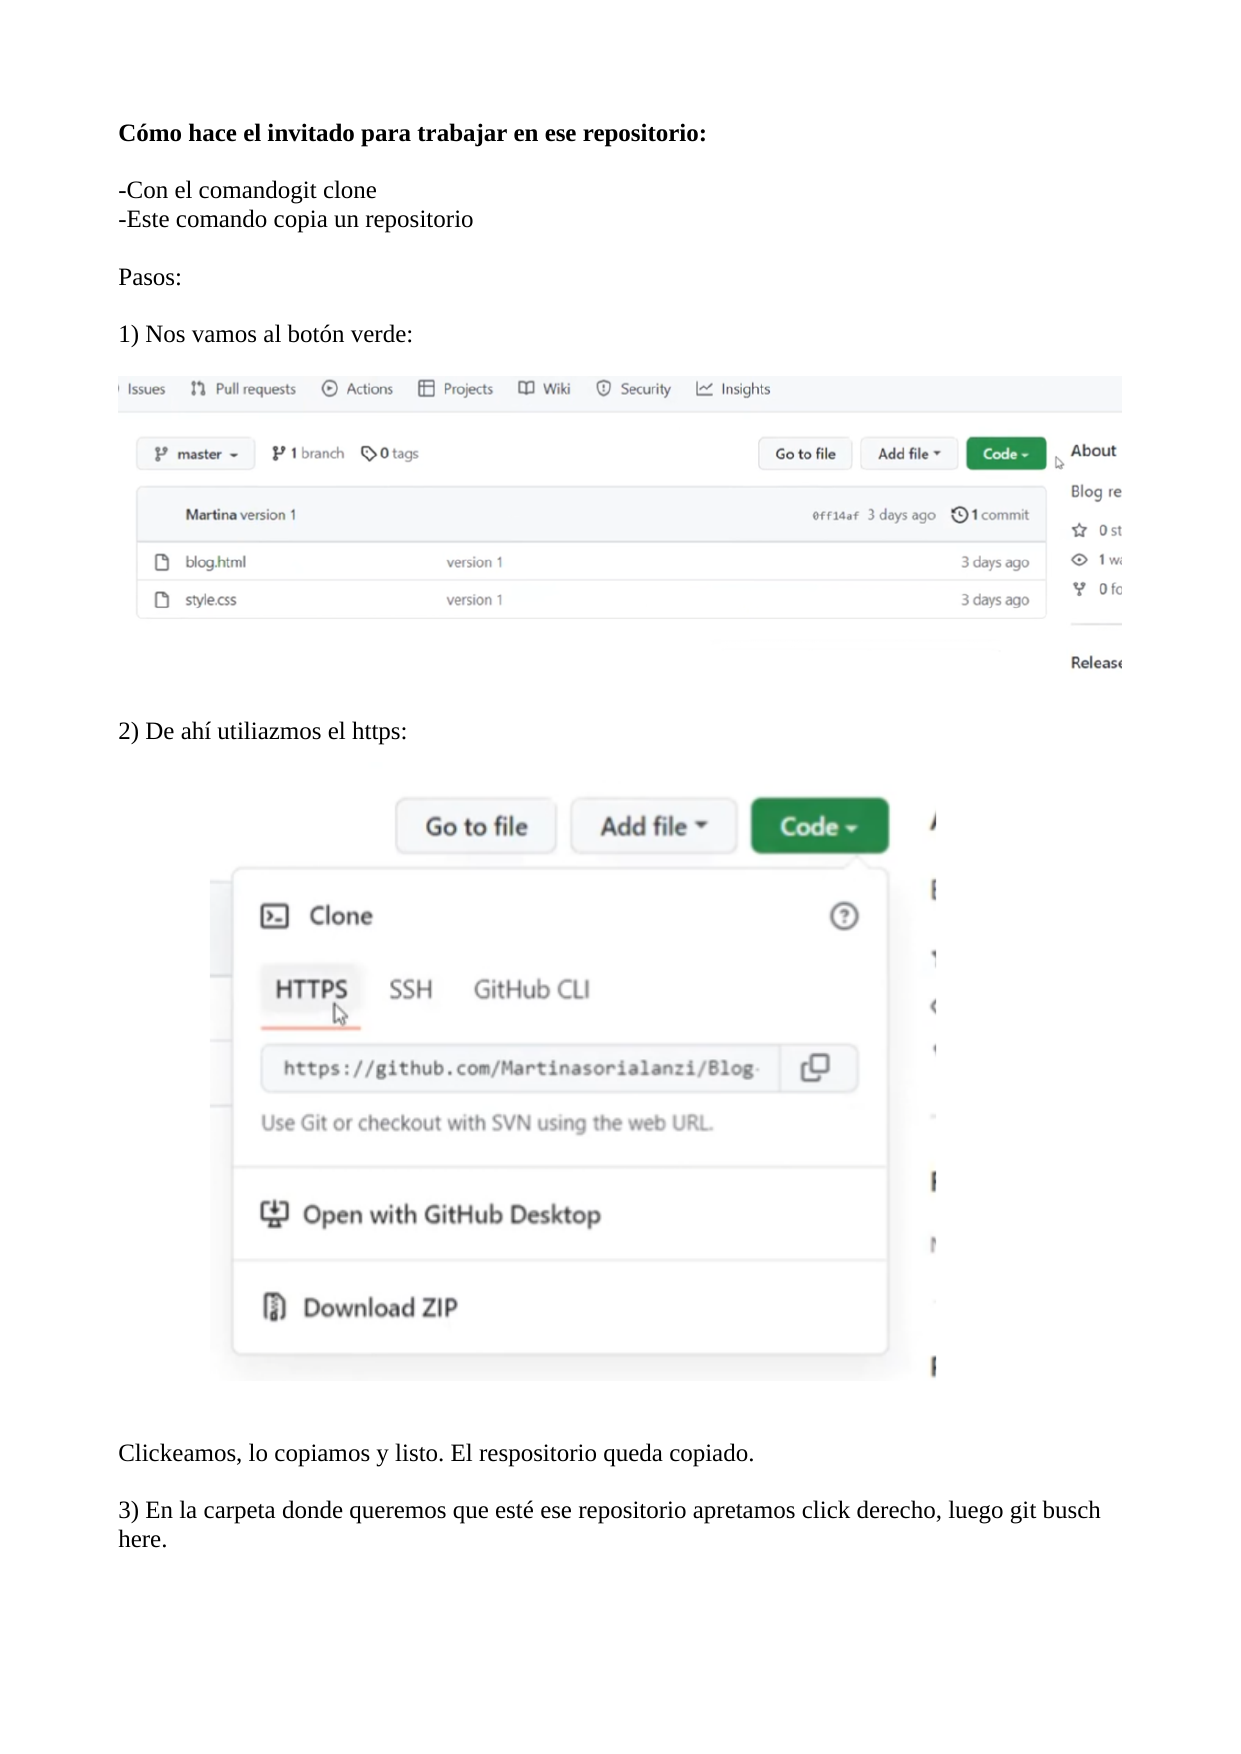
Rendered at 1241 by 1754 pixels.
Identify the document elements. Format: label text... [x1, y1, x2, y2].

picture [118, 376, 1122, 688]
text -Con el comandogit clone [118, 176, 1122, 204]
text Cómo hace el invitado para trabajar en ese repositorio: [118, 118, 1122, 147]
text 2) De ahí utiliazmos el https: [118, 716, 1122, 745]
text 1) Nos vamos al botón verde: [118, 319, 1122, 348]
text 3) En la carpeta donde queremos que esté ese repositorio apretamos click derecho, luego git busch here. [118, 1495, 1122, 1553]
text -Este comando copia un repositorio [118, 204, 1122, 233]
text Pasos: [118, 262, 1122, 291]
text Clickeamos, lo copiamos y listo. El respositorio queda copiado. [118, 1438, 1122, 1466]
picture [209, 762, 937, 1381]
